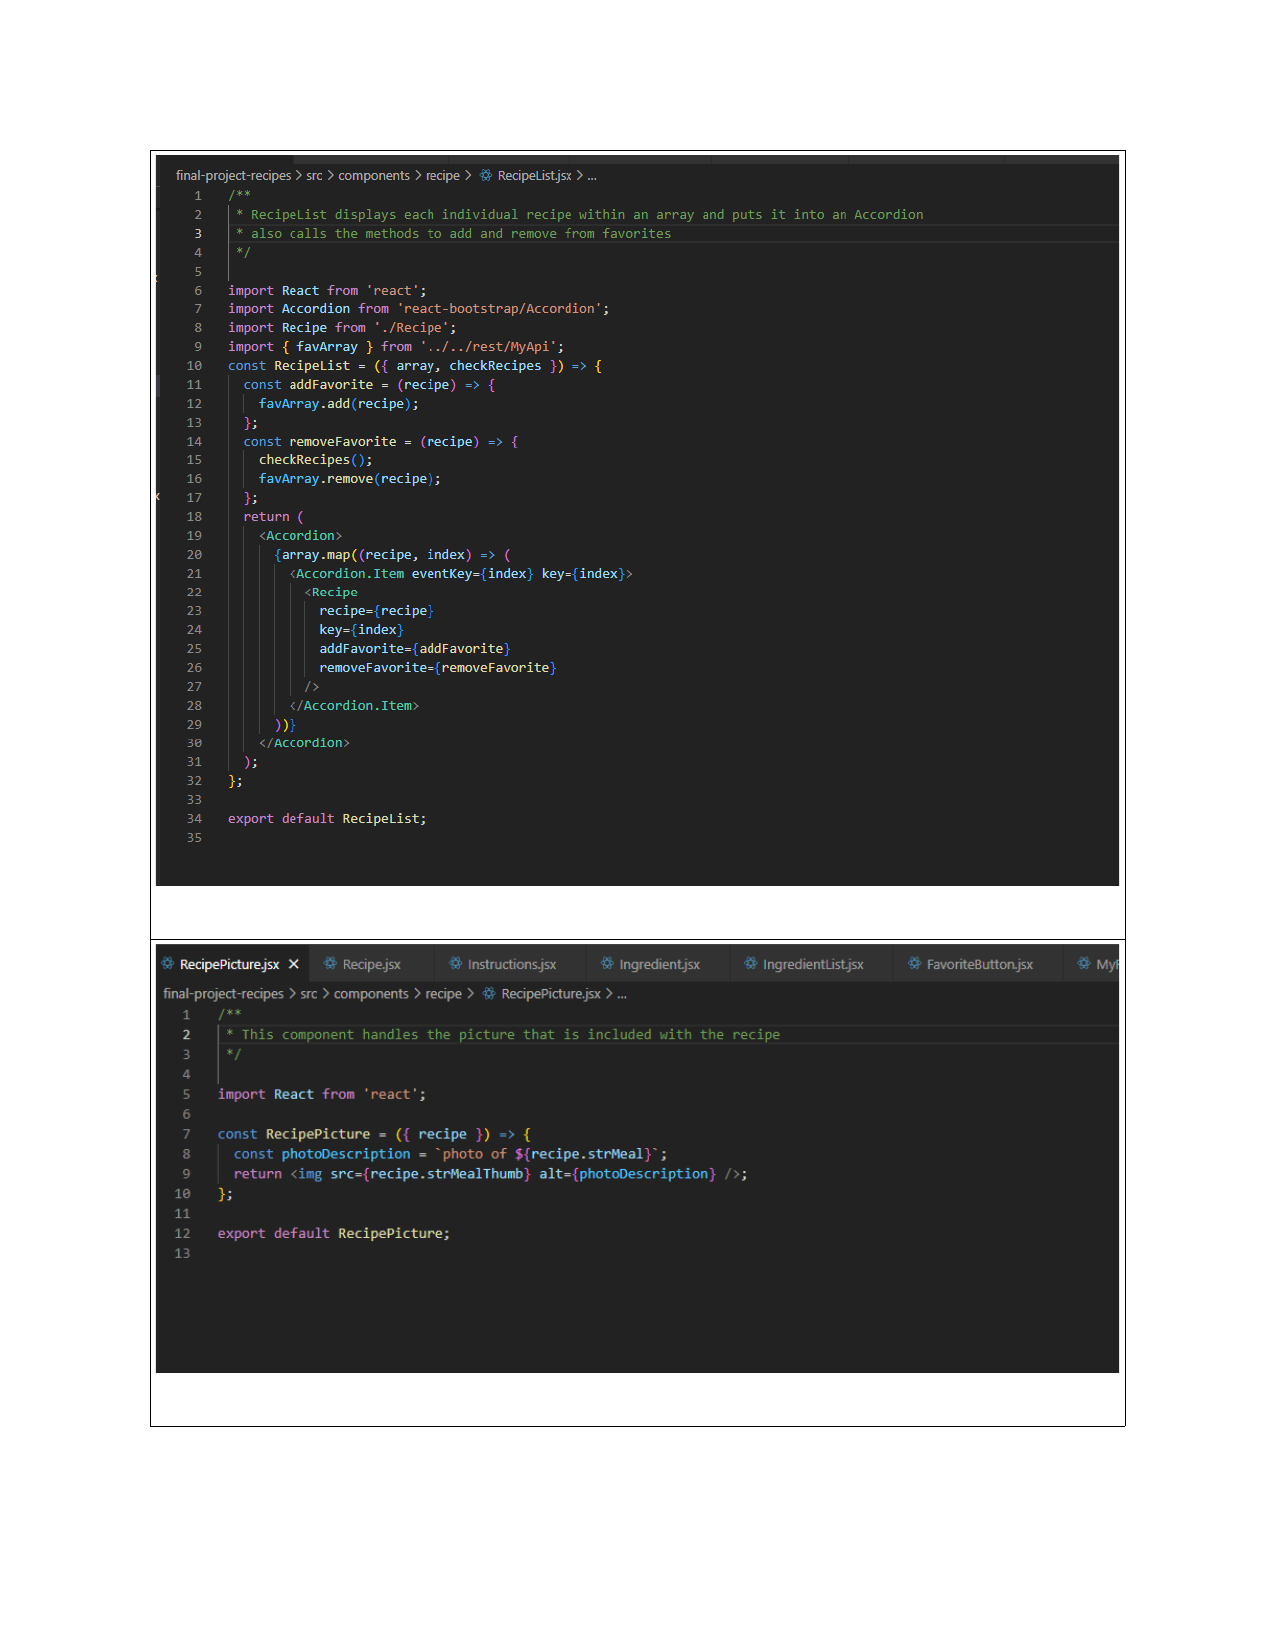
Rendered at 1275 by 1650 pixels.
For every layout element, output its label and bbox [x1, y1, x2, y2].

table_cell [151, 940, 1125, 1426]
picture [155, 944, 1120, 1373]
table_cell [151, 151, 1125, 939]
picture [155, 155, 1120, 886]
